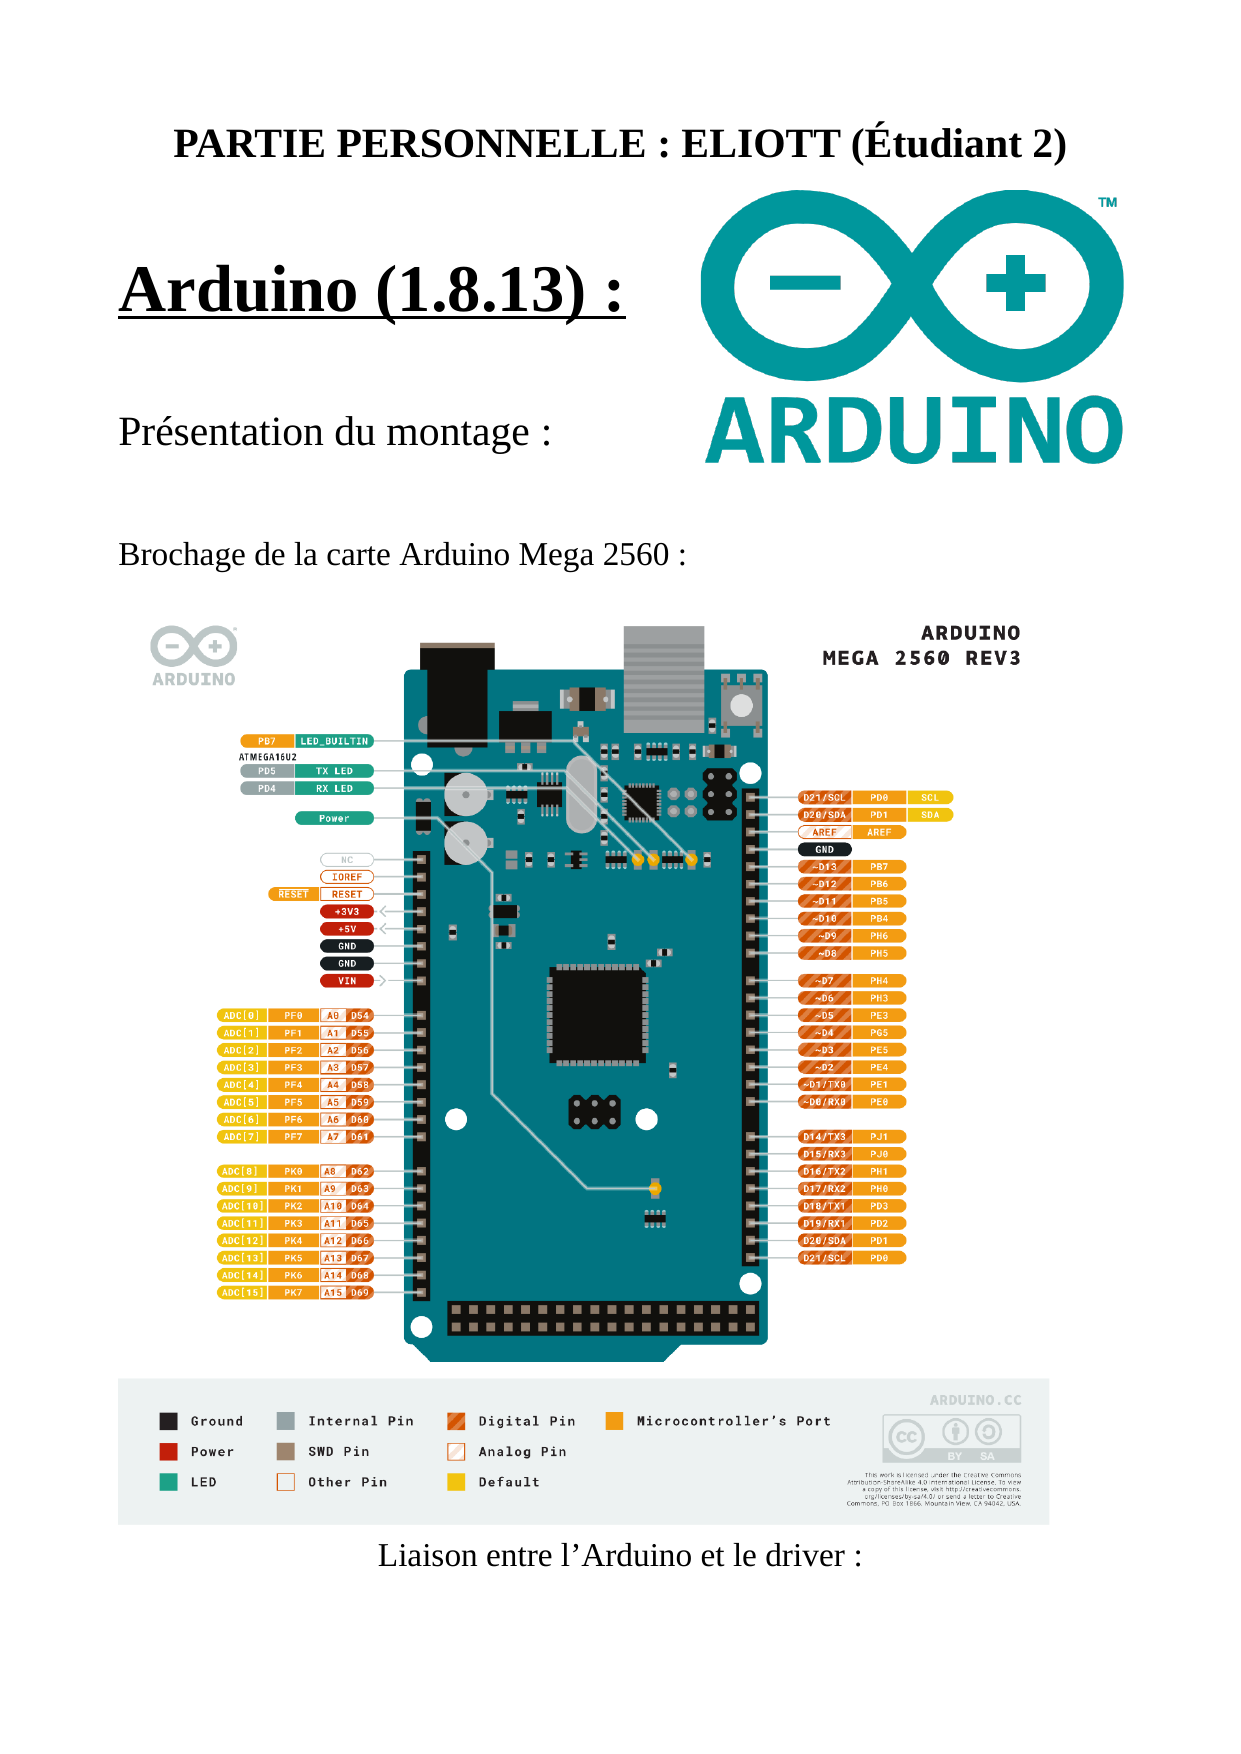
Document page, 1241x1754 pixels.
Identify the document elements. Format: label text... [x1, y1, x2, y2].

picture [700, 190, 1124, 465]
text Arduino (1.8.13) : [118, 250, 700, 326]
text Liaison entre l’Arduino et le driver : [118, 1535, 1122, 1573]
text Brochage de la carte Arduino Mega 2560 : [118, 534, 1122, 573]
picture [118, 593, 1050, 1525]
text PARTIE PERSONNELLE : ELIOTT (Étudiant 2) [118, 118, 1122, 166]
text Présentation du montage : [118, 406, 700, 454]
